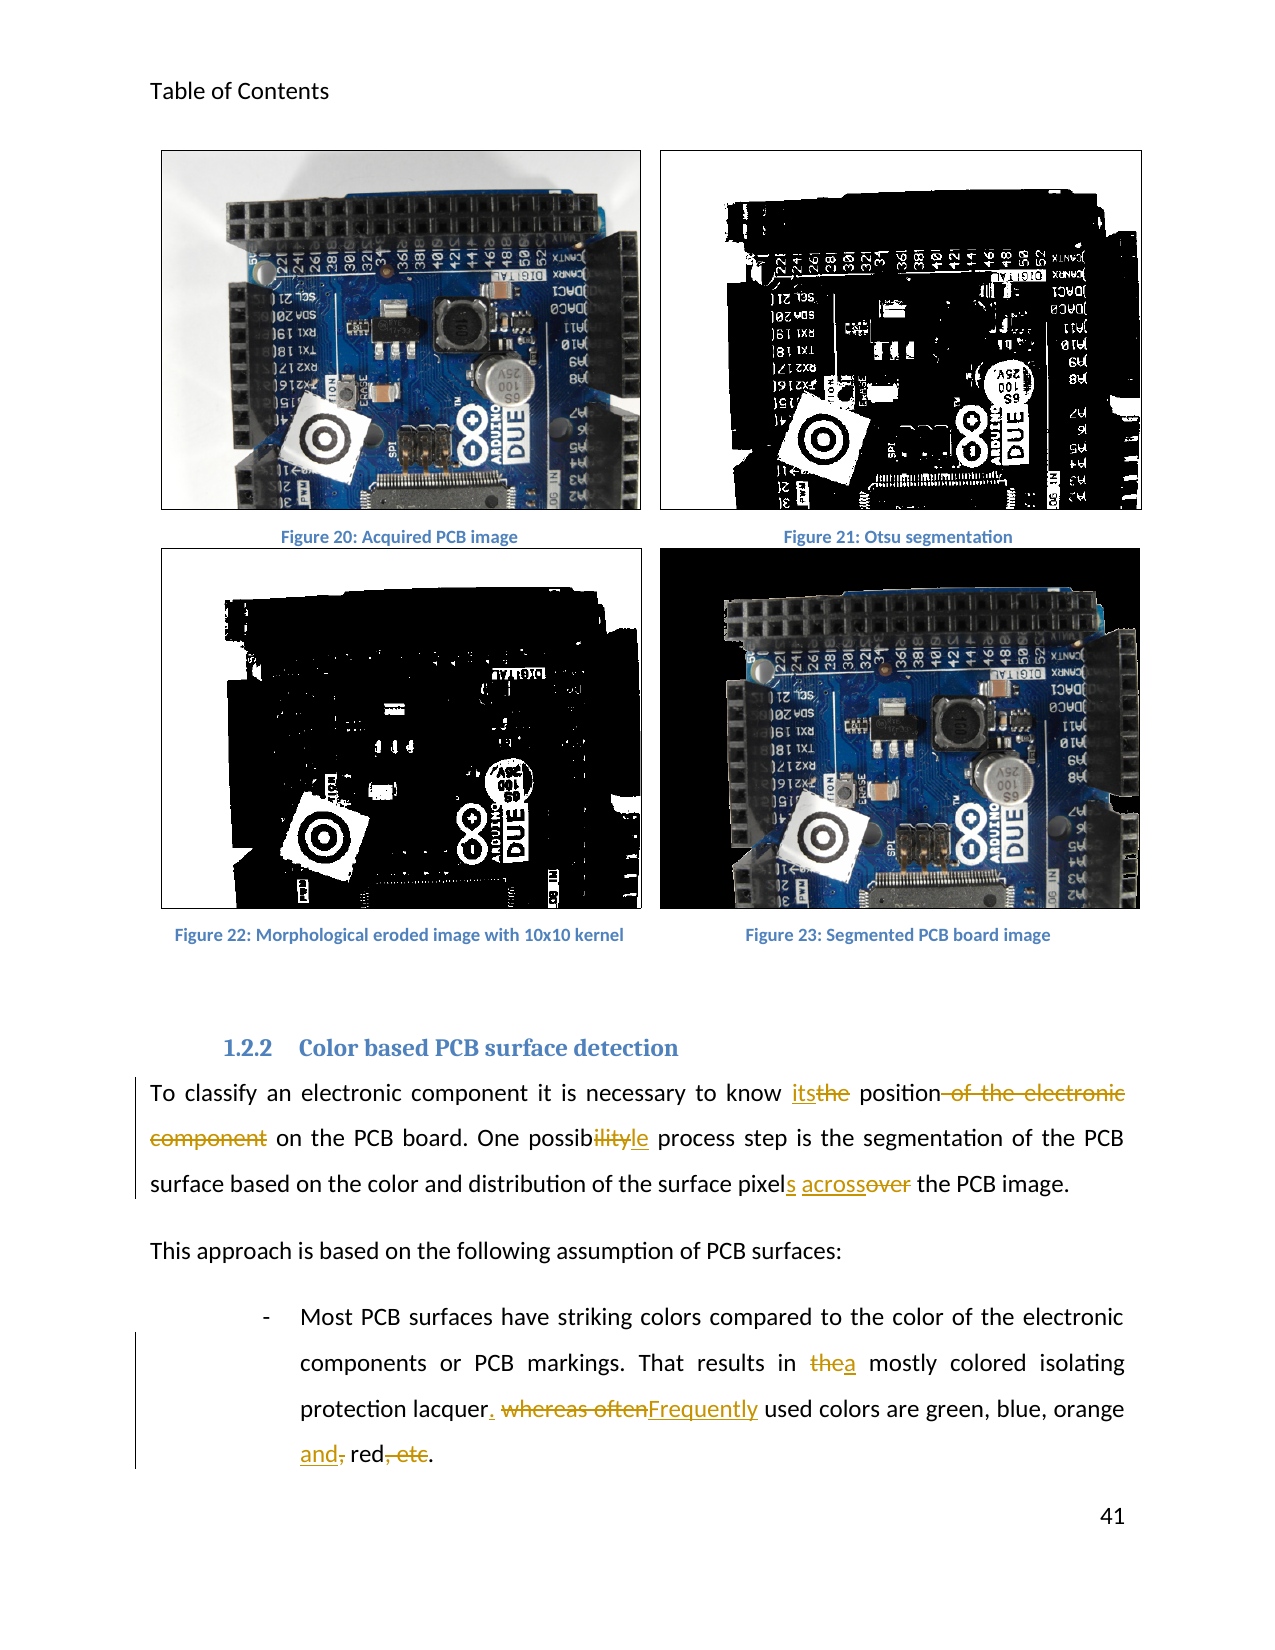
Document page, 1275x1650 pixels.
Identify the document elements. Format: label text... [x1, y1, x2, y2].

table_header Figure 21: Otsu segmentation [649, 150, 1147, 548]
subtitle Color based PCB surface detection [224, 1034, 1125, 1062]
table_header Figure 20: Acquired PCB image [150, 150, 649, 548]
picture [661, 549, 1139, 908]
text To classify an electronic component it is necessary to know its position on the PCB board. One possible process step is the segmentation of the PCB surface based on the color and distribution of the surface pixels across the PCB image. [150, 1077, 1125, 1199]
list Most PCB surfaces have striking colors compared to the color of the electronic components or PCB markings. That results in a mostly colored isolating protection lacquer. Frequently used colors are green, blue, orange and red. [262, 1301, 1125, 1469]
picture [661, 151, 1141, 509]
table_cell Figure 22: Morphological eroded image with 10x10 kernel [150, 548, 649, 946]
picture [162, 549, 641, 908]
table_cell Figure 23: Segmented PCB board image [649, 548, 1147, 946]
text This approach is based on the following assumption of PCB surfaces: [150, 1235, 1125, 1265]
picture [162, 151, 640, 509]
